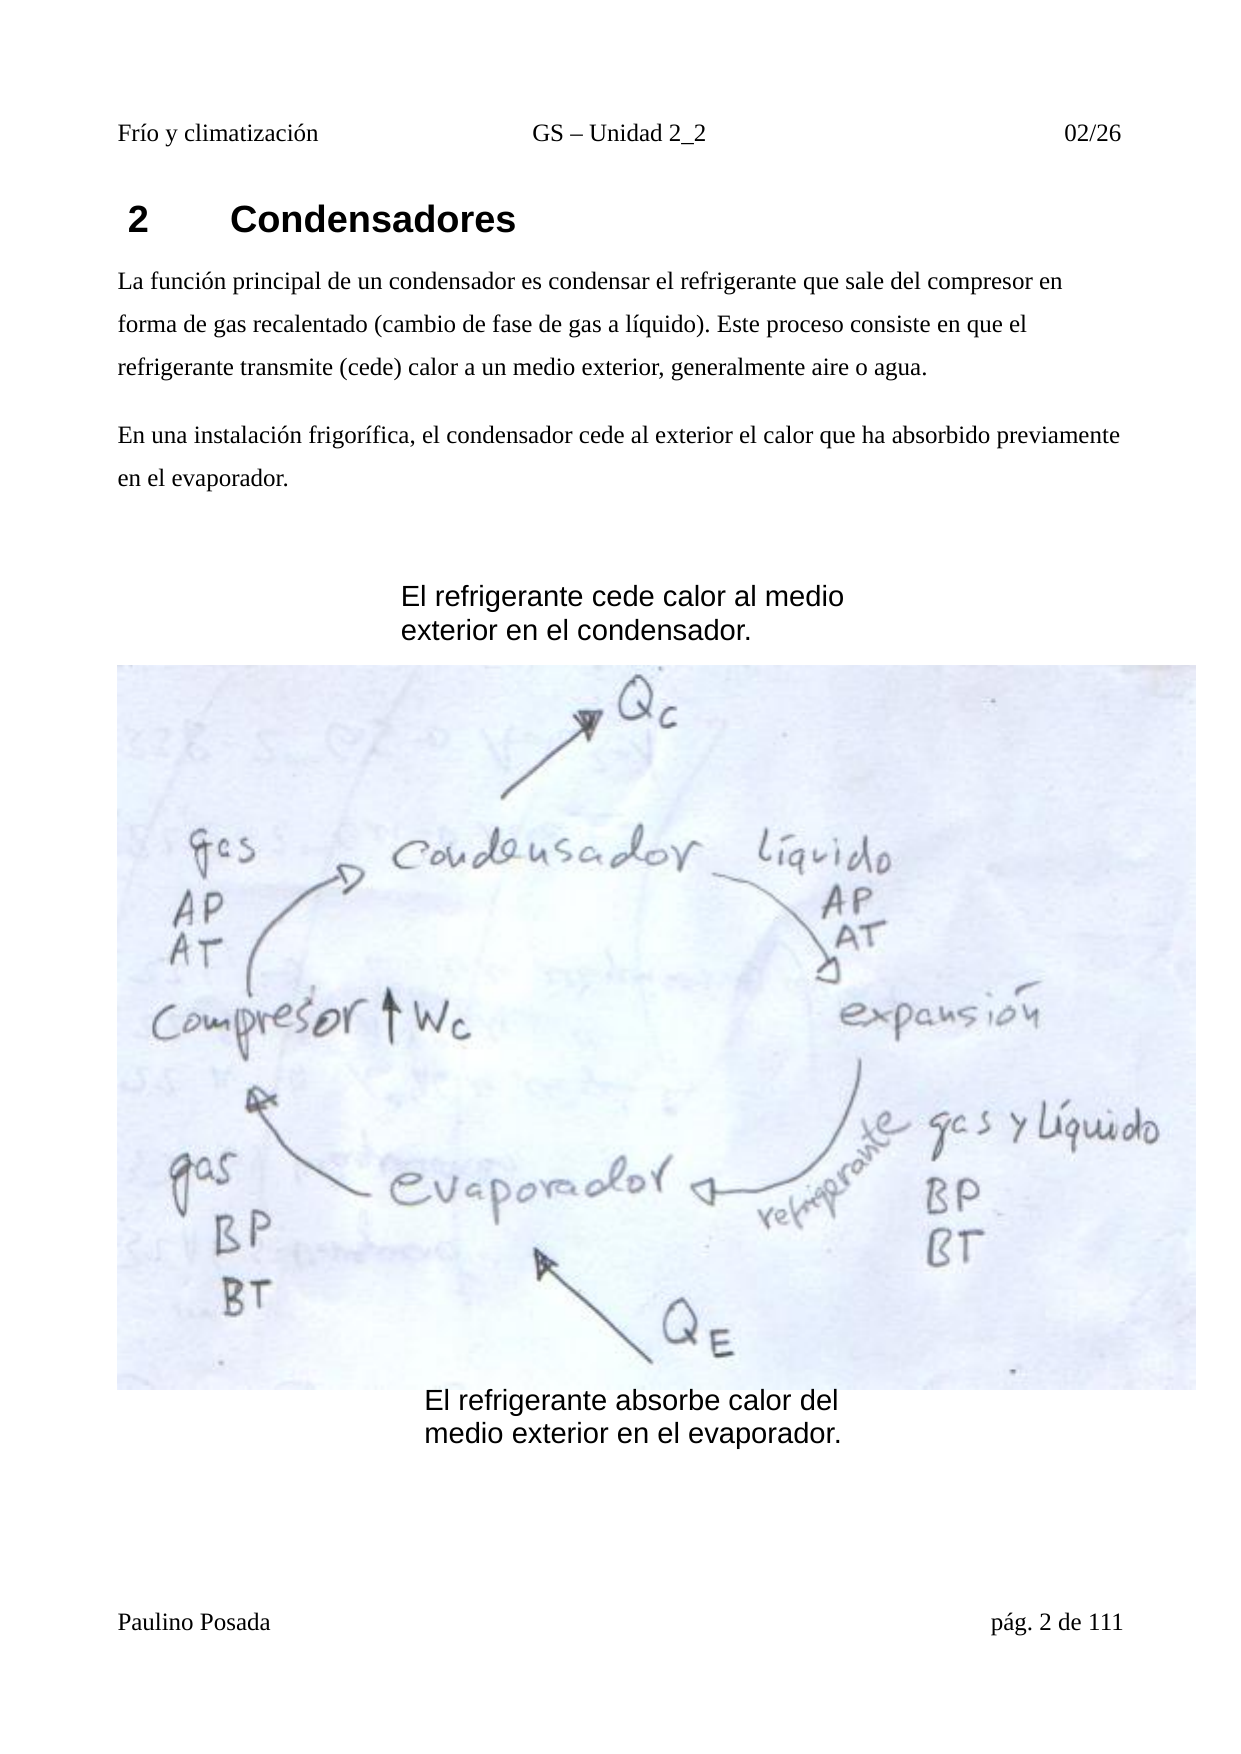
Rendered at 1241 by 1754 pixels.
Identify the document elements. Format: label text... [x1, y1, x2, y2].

picture [117, 665, 1196, 1390]
text La función principal de un condensador es condensar el refrigerante que sale del compresor en forma de gas recalentado (cambio de fase de gas a líquido). Este proceso consiste en que el refrigerante transmite (cede) calor a un medio exterior, generalmente aire o agua. [117, 266, 1123, 381]
text En una instalación frigorífica, el condensador cede al exterior el calor que ha absorbido previamente en el evaporador. [117, 420, 1123, 492]
subtitle Condensadores [117, 197, 1123, 241]
